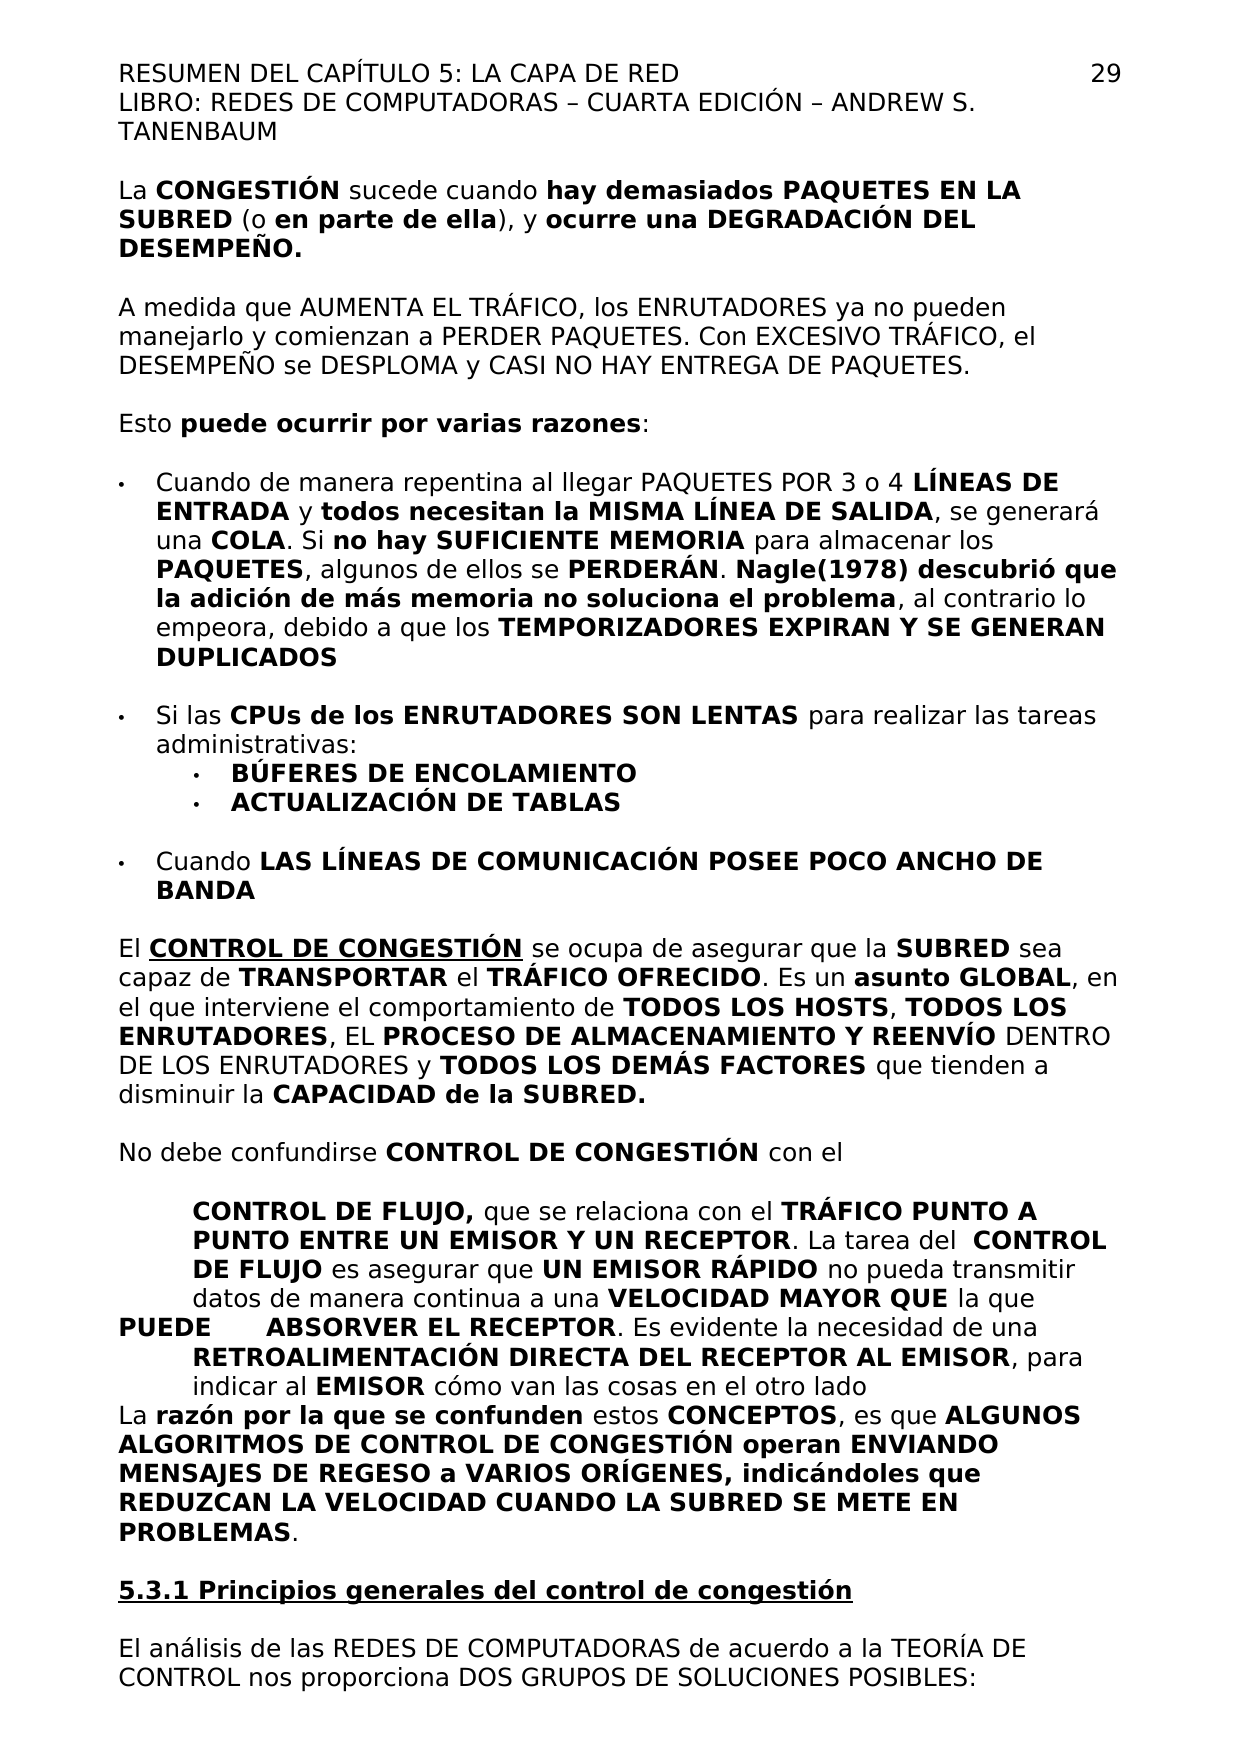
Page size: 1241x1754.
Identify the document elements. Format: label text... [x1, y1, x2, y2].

text La CONGESTIÓN sucede cuando hay demasiados PAQUETES EN LA SUBRED (o en parte de ella), y ocurre una DEGRADACIÓN DEL DESEMPEÑO. [118, 176, 1122, 263]
text 5.3.1 Principios generales del control de congestión [118, 1576, 1122, 1605]
text A medida que AUMENTA EL TRÁFICO, los ENRUTADORES ya no pueden manejarlo y comienzan a PERDER PAQUETES. Con EXCESIVO TRÁFICO, el DESEMPEÑO se DESPLOMA y CASI NO HAY ENTREGA DE PAQUETES. [118, 293, 1122, 380]
text La razón por la que se confunden estos CONCEPTOS, es que ALGUNOS ALGORITMOS DE CONTROL DE CONGESTIÓN operan ENVIANDO MENSAJES DE REGESO a VARIOS ORÍGENES, indicándoles que REDUZCAN LA VELOCIDAD CUANDO LA SUBRED SE METE EN PROBLEMAS. [118, 1401, 1122, 1547]
text El CONTROL DE CONGESTIÓN se ocupa de asegurar que la SUBRED sea capaz de TRANSPORTAR el TRÁFICO OFRECIDO. Es un asunto GLOBAL, en el que interviene el comportamiento de TODOS LOS HOSTS, TODOS LOS ENRUTADORES, EL PROCESO DE ALMACENAMIENTO Y REENVÍO DENTRO DE LOS ENRUTADORES y TODOS LOS DEMÁS FACTORES que tienden a disminuir la CAPACIDAD de la SUBRED. [118, 934, 1122, 1109]
list Si las CPUs de los ENRUTADORES SON LENTAS para realizar las tareas administrativas: [118, 701, 1122, 759]
list ACTUALIZACIÓN DE TABLAS [193, 788, 1122, 818]
list Cuando de manera repentina al llegar PAQUETES POR 3 o 4 LÍNEAS DE ENTRADA y todos necesitan la MISMA LÍNEA DE SALIDA, se generará una COLA. Si no hay SUFICIENTE MEMORIA para almacenar los PAQUETES, algunos de ellos se PERDERÁN. Nagle(1978) descubrió que la adición de más memoria no soluciona el problema, al contrario lo empeora, debido a que los TEMPORIZADORES EXPIRAN Y SE GENERAN DUPLICADOS [118, 468, 1122, 672]
text CONTROL DE FLUJO, que se relaciona con el TRÁFICO PUNTO A PUNTO ENTRE UN EMISOR Y UN RECEPTOR. La tarea del CONTROL DE FLUJO es asegurar que UN EMISOR RÁPIDO no pueda transmitir datos de manera continua a una VELOCIDAD MAYOR QUE la que PUEDE ABSORVER EL RECEPTOR. Es evidente la necesidad de una RETROALIMENTACIÓN DIRECTA DEL RECEPTOR AL EMISOR, para indicar al EMISOR cómo van las cosas en el otro lado [118, 1197, 1122, 1401]
text No debe confundirse CONTROL DE CONGESTIÓN con el [118, 1138, 1122, 1168]
list BÚFERES DE ENCOLAMIENTO [193, 759, 1122, 788]
list Cuando LAS LÍNEAS DE COMUNICACIÓN POSEE POCO ANCHO DE BANDA [118, 847, 1122, 905]
text El análisis de las REDES DE COMPUTADORAS de acuerdo a la TEORÍA DE CONTROL nos proporciona DOS GRUPOS DE SOLUCIONES POSIBLES: [118, 1634, 1122, 1693]
text Esto puede ocurrir por varias razones: [118, 409, 1122, 438]
